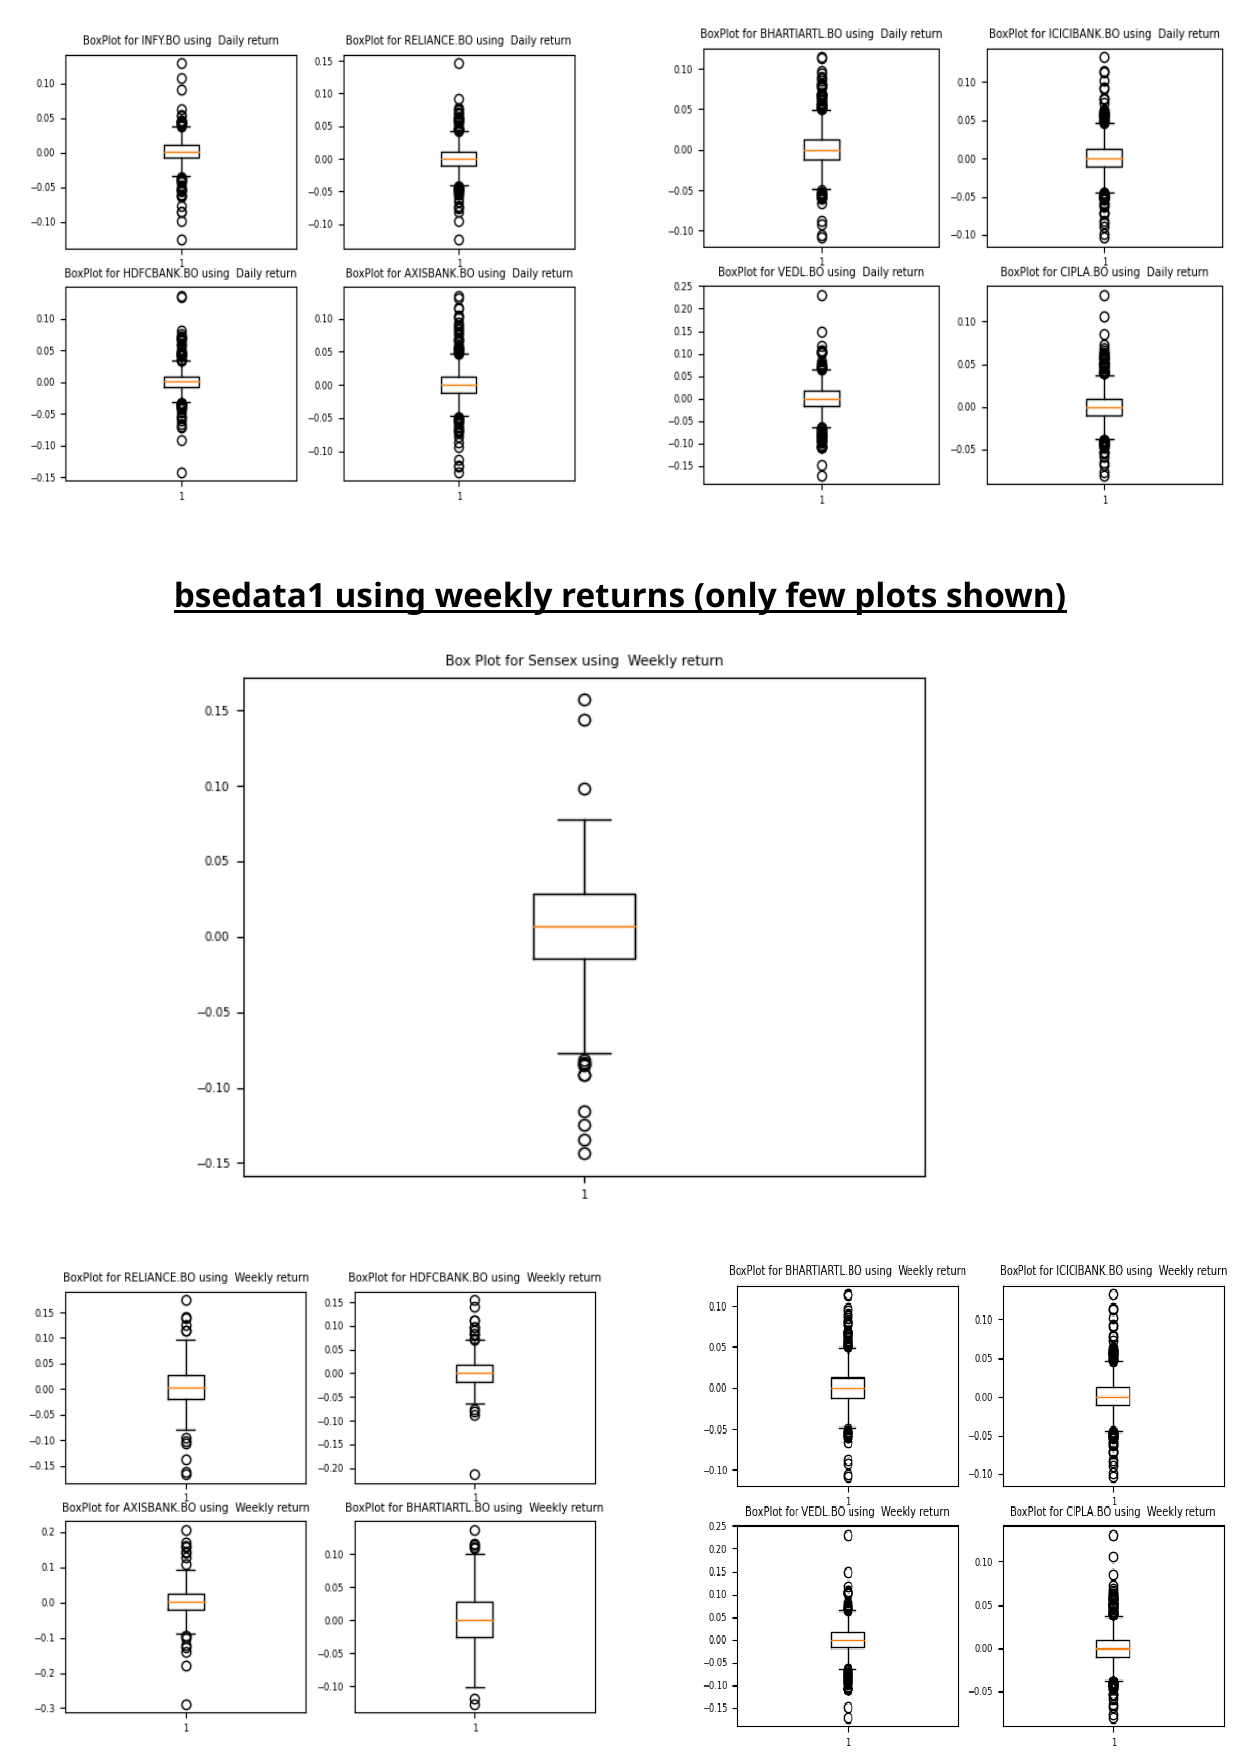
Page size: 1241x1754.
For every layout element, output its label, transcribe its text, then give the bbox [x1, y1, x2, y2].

picture [12, 26, 593, 507]
picture [179, 640, 944, 1222]
picture [15, 1260, 610, 1751]
picture [649, 18, 1240, 511]
picture [685, 1255, 1240, 1754]
text bsedata1 using weekly returns (only few plots shown) [118, 572, 1122, 618]
